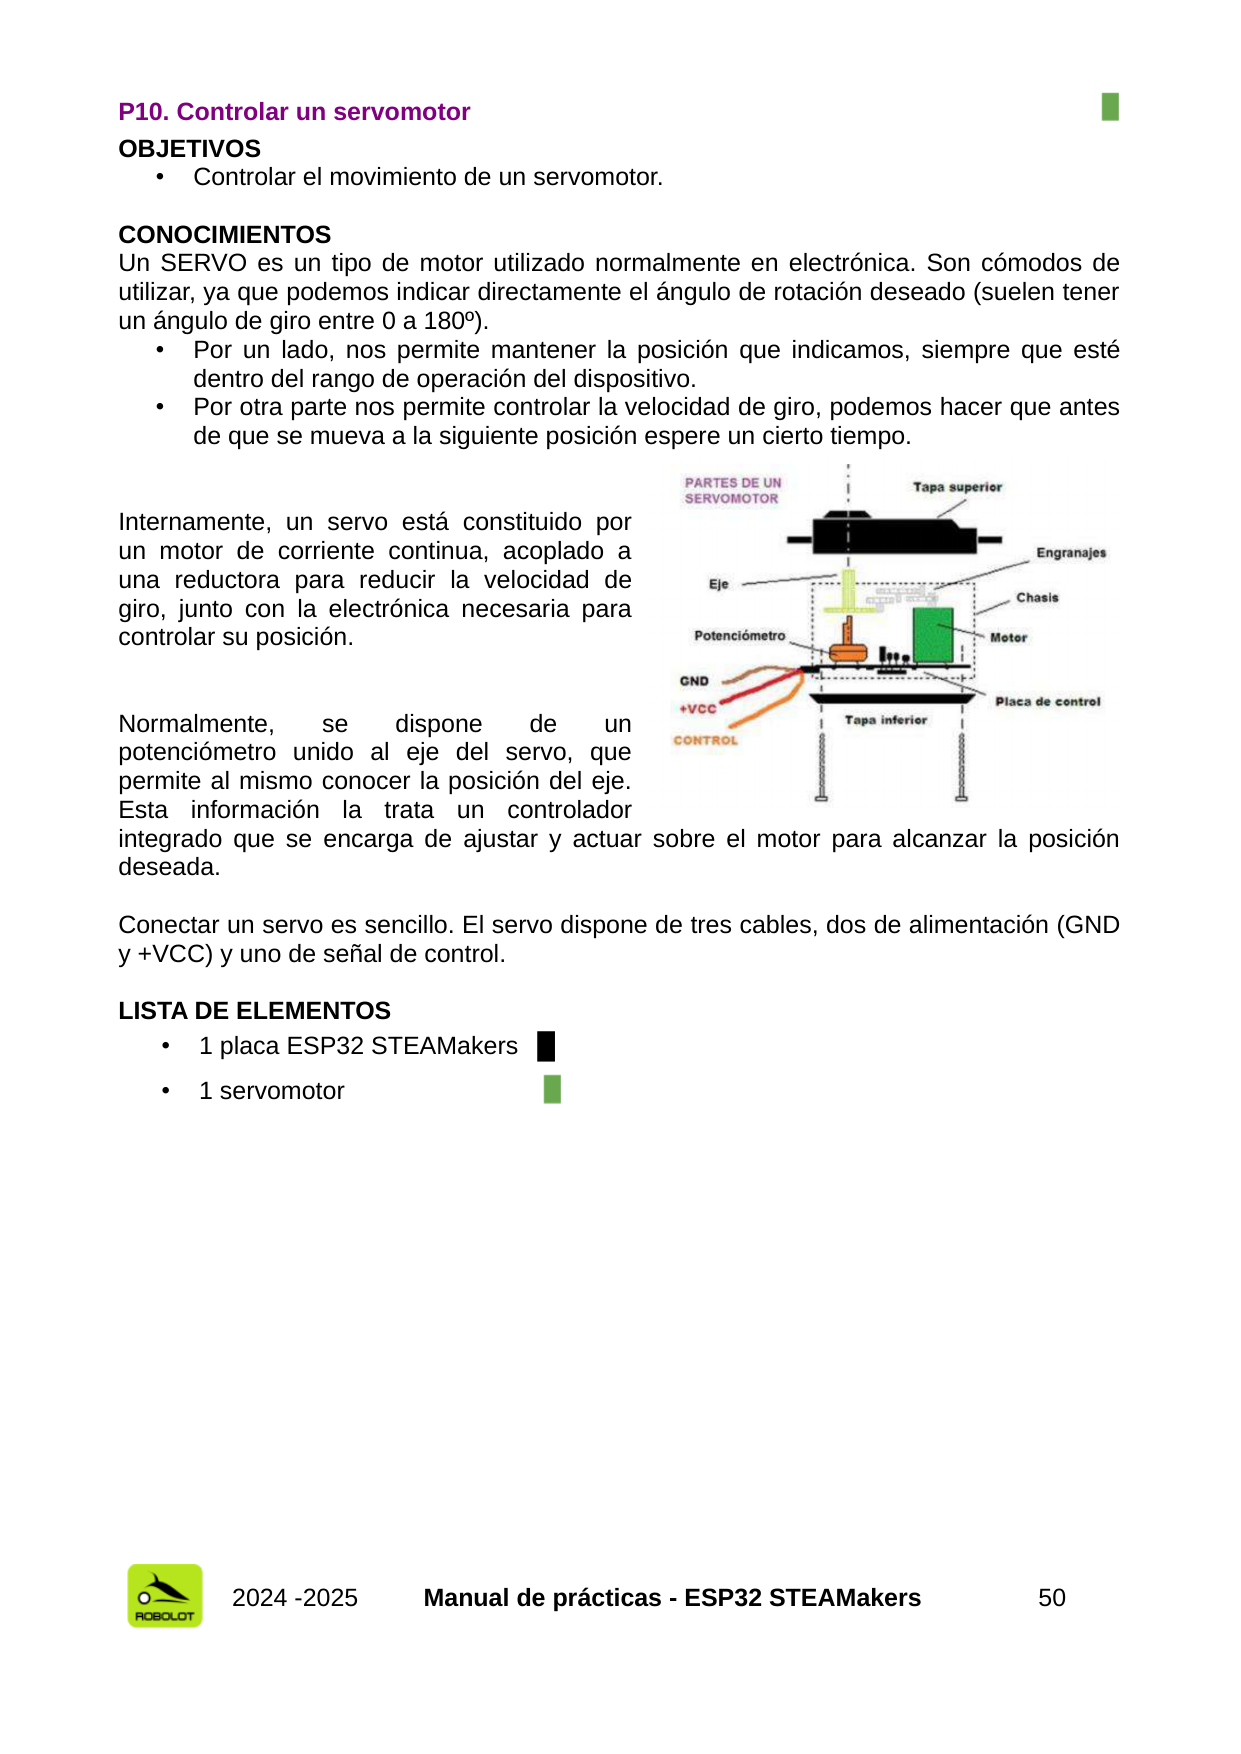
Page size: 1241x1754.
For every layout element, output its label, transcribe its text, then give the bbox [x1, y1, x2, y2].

table_header 1 placa ESP32 STEAMakers [118, 1025, 531, 1065]
text Internamente, un servo está constituido por un motor de corriente continua, acoplado a una reductora para reducir la velocidad de giro, junto con la electrónica necesaria para controlar su posición. [118, 507, 644, 651]
text CONOCIMIENTOS [118, 220, 1122, 248]
list Controlar el movimiento de un servomotor. [156, 162, 1122, 191]
table_header █ [531, 1025, 632, 1065]
table_cell [531, 1065, 632, 1115]
list Por un lado, nos permite mantener la posición que indicamos, siempre que esté dentro del rango de operación del dispositivo. [156, 335, 1122, 392]
text Un SERVO es un tipo de motor utilizado normalmente en electrónica. Son cómodos de utilizar, ya que podemos indicar directamente el ángulo de rotación deseado (suelen tener un ángulo de giro entre 0 a 180º). [118, 248, 1122, 335]
text Normalmente, se dispone de un potenciómetro unido al eje del servo, que permite al mismo conocer la posición del eje. Esta información la trata un controlador integrado que se encarga de ajustar y actuar sobre el motor para alcanzar la posición deseada. [118, 709, 1122, 881]
text OBJETIVOS [118, 133, 1122, 162]
subtitle P10. Controlar un servomotor [118, 97, 1094, 125]
list Por otra parte nos permite controlar la velocidad de giro, podemos hacer que antes de que se mueva a la siguiente posición espere un cierto tiempo. [156, 392, 1122, 450]
table_cell 1 servomotor [118, 1065, 531, 1115]
picture [1094, 88, 1123, 127]
picture [537, 1071, 565, 1110]
text LISTA DE ELEMENTOS [118, 996, 1122, 1025]
picture [126, 1563, 205, 1631]
text Conectar un servo es sencillo. El servo dispone de tres cables, dos de alimentación (GND y +VCC) y uno de señal de control. [118, 910, 1122, 967]
picture [644, 460, 1123, 808]
